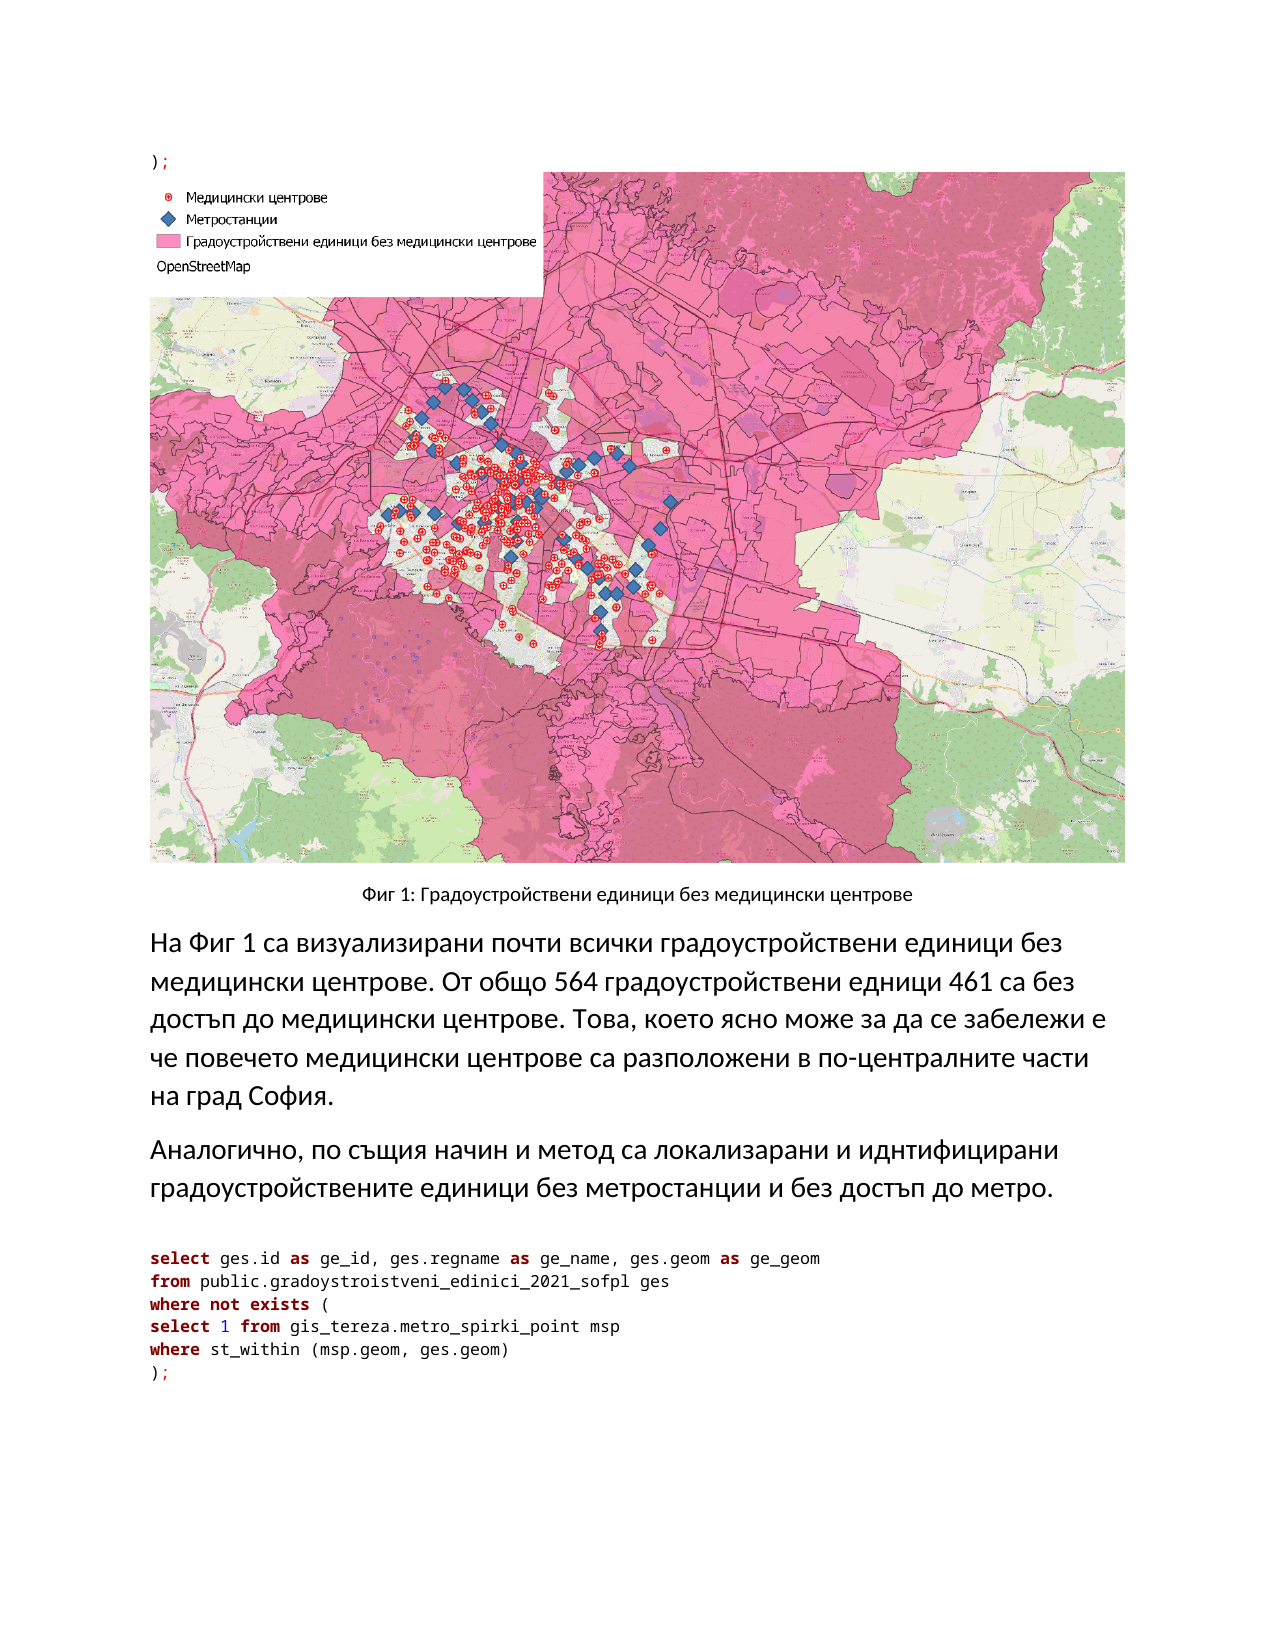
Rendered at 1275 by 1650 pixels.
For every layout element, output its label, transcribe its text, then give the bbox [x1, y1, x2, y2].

text Фиг 1: Градоустройствени единици без медицински центрове [150, 881, 1125, 906]
text На Фиг 1 са визуализирани почти всички градоустройствени единици без медицински центрове. От общо 564 градоустройствени едници 461 са без достъп до медицински центрове. Това, което ясно може за да се забележи е че повечето медицински центрове са разположени в по-централните части на град София. [150, 924, 1125, 1112]
text select ges.id as ge_id, ges.regname as ge_name, ges.geom as ge_geom [150, 1247, 1125, 1269]
text where st_within (msp.geom, ges.geom) [150, 1338, 1125, 1360]
text select 1 from gis_tereza.metro_spirki_point msp [150, 1315, 1125, 1338]
text where not exists ( [150, 1292, 1125, 1315]
text ); [150, 1360, 1125, 1383]
text from public.gradoystroistveni_edinici_2021_sofpl ges [150, 1269, 1125, 1292]
text ); [150, 150, 1125, 172]
text Аналогично, по същия начин и метод са локализарани и иднтифицирани градоустройствените единици без метростанции и без достъп до метро. [150, 1131, 1125, 1205]
